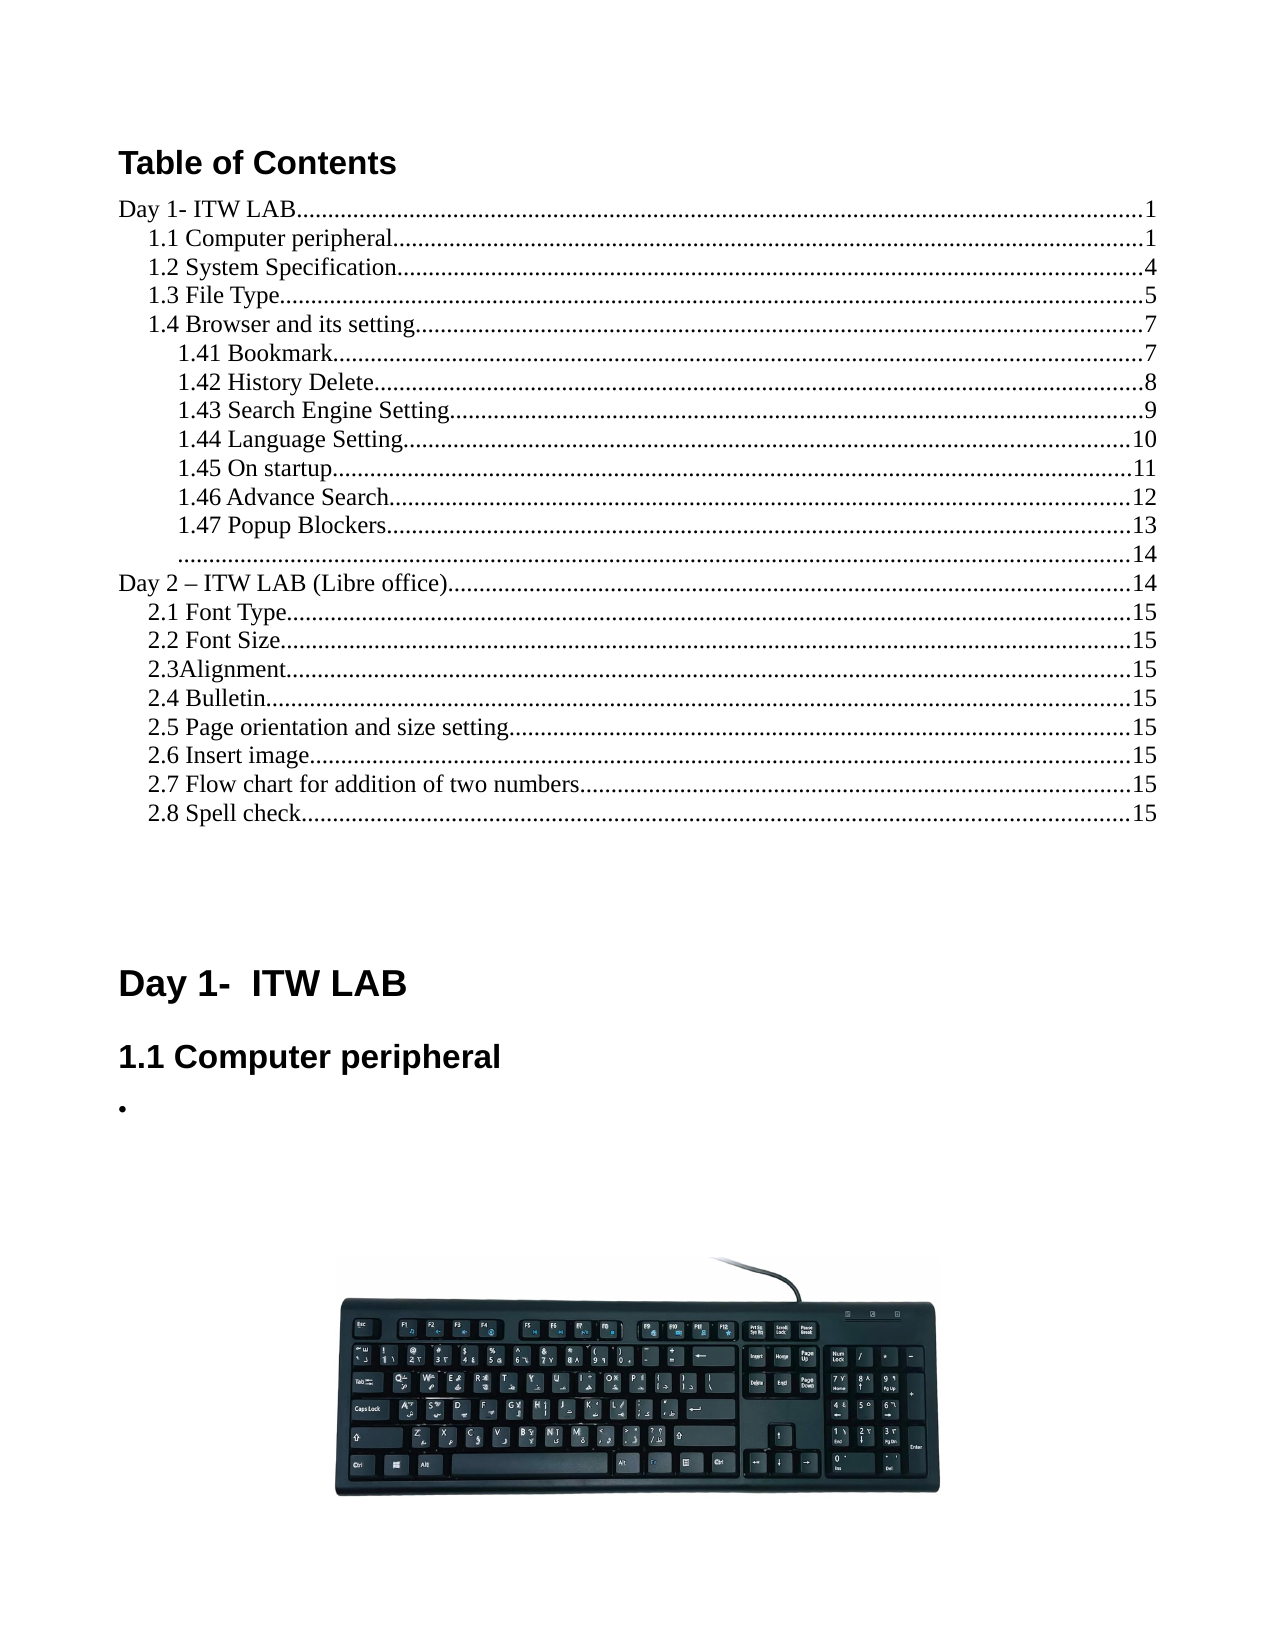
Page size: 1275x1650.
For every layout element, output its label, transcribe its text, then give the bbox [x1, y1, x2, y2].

list Keyboard: A keyboard is an input device that allows users to enter text and commands into a computer system. [118, 1088, 1157, 1187]
text 14 [177, 539, 1157, 568]
text 1.3 File Type 5 [148, 280, 1157, 309]
text 1.47 Popup Blockers 13 [177, 510, 1157, 539]
text 1.1 Computer peripheral 1 [148, 223, 1157, 252]
text 1.4 Browser and its setting 7 [148, 309, 1157, 338]
text 1.46 Advance Search 12 [177, 482, 1157, 510]
text 1.45 On startup 11 [177, 453, 1157, 482]
text 1.44 Language Setting 10 [177, 424, 1157, 453]
text 2.8 Spell check 15 [148, 798, 1157, 827]
text 2.4 Bulletin 15 [148, 683, 1157, 712]
text Day 2 – ITW LAB (Libre office) 14 [118, 568, 1157, 597]
text 1.41 Bookmark 7 [177, 338, 1157, 367]
subtitle Table of Contents [118, 143, 1157, 182]
text 2.6 Insert image 15 [148, 740, 1157, 769]
text 2.3Alignment 15 [148, 654, 1157, 683]
text 2.7 Flow chart for addition of two numbers 15 [148, 769, 1157, 798]
subtitle Day 1- ITW LAB [118, 961, 1157, 1004]
subtitle 1.1 Computer peripheral [118, 1037, 1157, 1076]
picture [334, 1257, 941, 1497]
text 2.2 Font Size 15 [148, 625, 1157, 654]
text 2.1 Font Type 15 [148, 597, 1157, 625]
text 1.2 System Specification 4 [148, 252, 1157, 280]
text Day 1- ITW LAB 1 [118, 194, 1157, 223]
text 2.5 Page orientation and size setting 15 [148, 712, 1157, 740]
text 1.42 History Delete 8 [177, 367, 1157, 395]
text 1.43 Search Engine Setting 9 [177, 395, 1157, 424]
